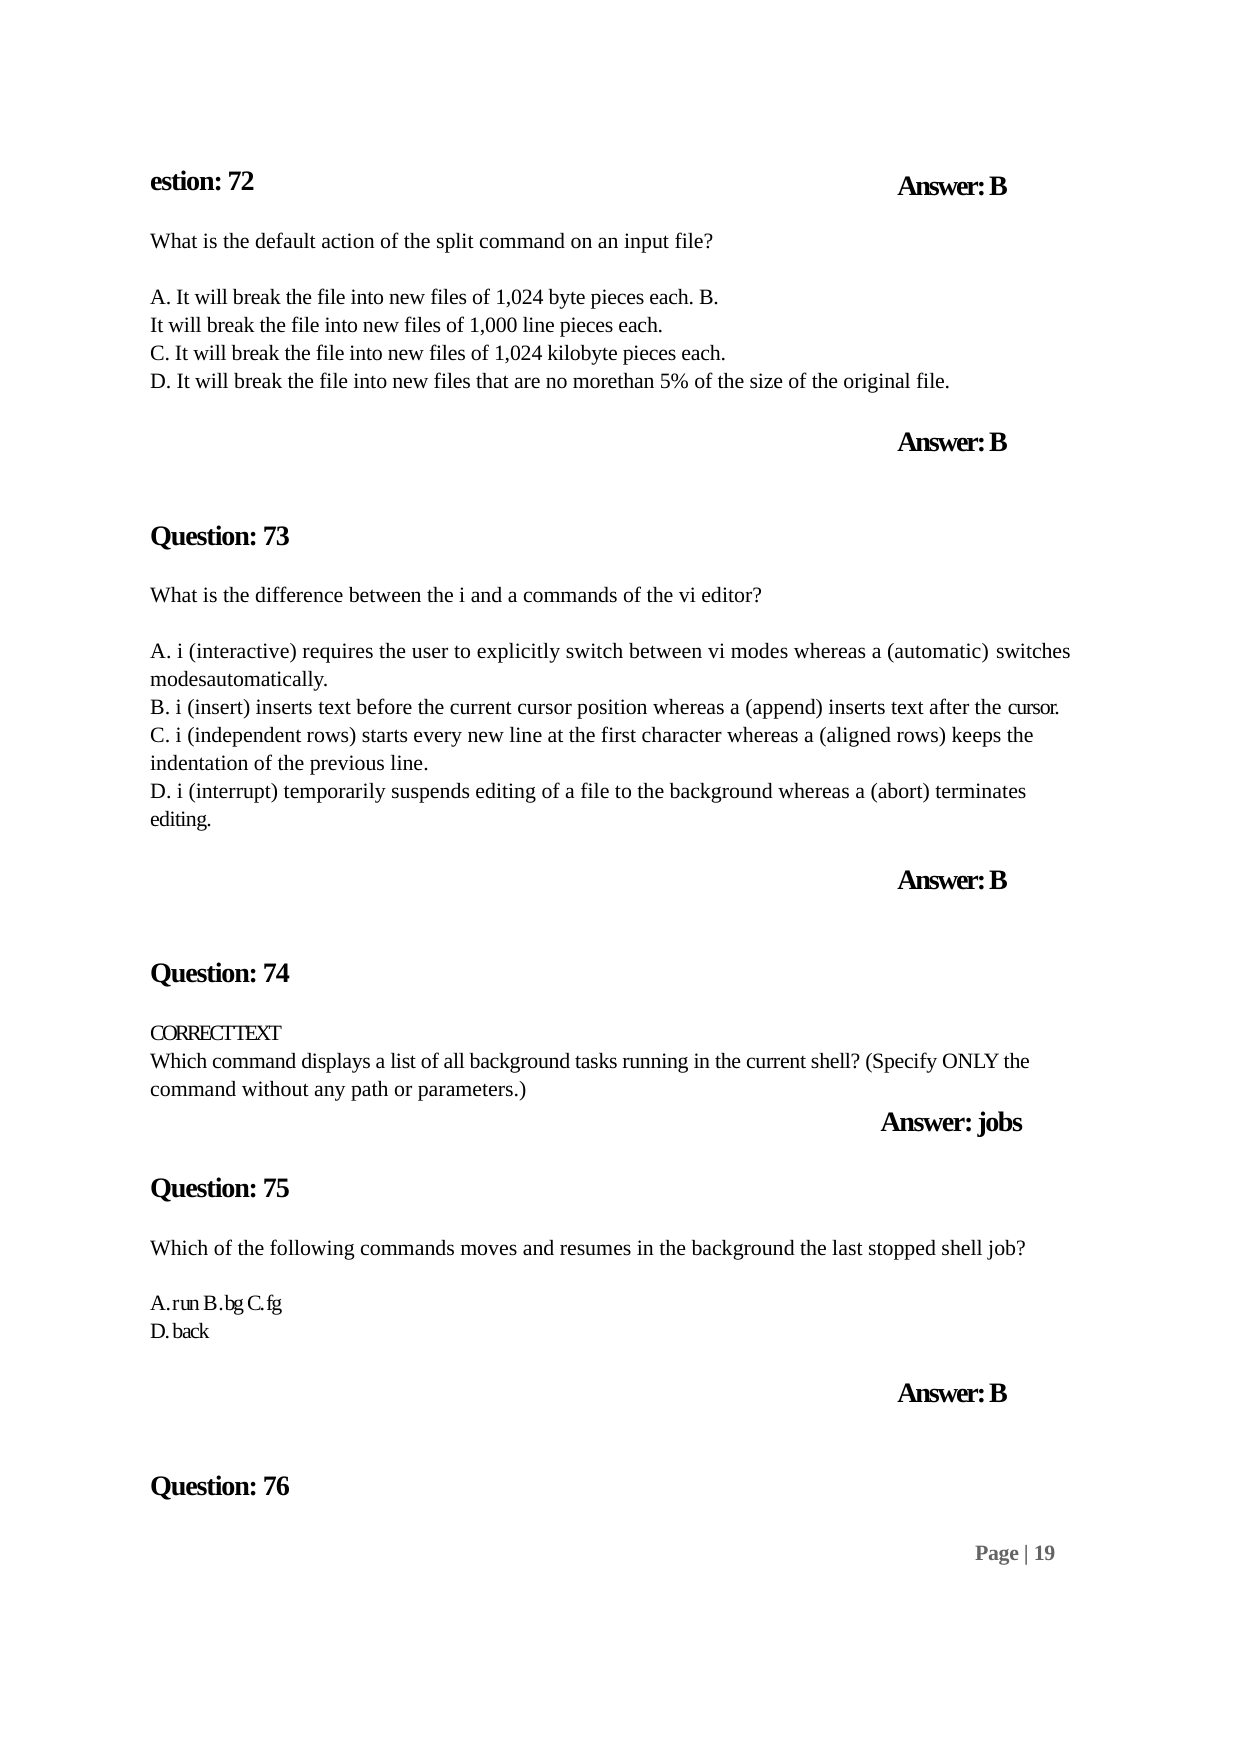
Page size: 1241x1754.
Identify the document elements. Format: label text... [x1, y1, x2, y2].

text Answer: B [897, 162, 1027, 204]
text C. It will break the file into new files of 1,024 kilobyte pieces each. [150, 338, 762, 366]
text Answer: B [150, 861, 1027, 897]
text C. i (independent rows) starts every new line at the first character whereas a (aligned rows) keeps the indentation of the previous line. [150, 720, 1091, 776]
text Question: 74 [150, 954, 382, 990]
text D. It will break the file into new files that are no morethan 5% of the size of the original file. [150, 366, 1005, 394]
text What is the difference between the i and a commands of the vi editor? [150, 581, 835, 608]
text Which of the following commands moves and resumes in the background the last stopped shell job? [150, 1233, 1081, 1261]
text What is the default action of the split command on an input file? [150, 226, 750, 254]
text A . r un B . bg C. fg [150, 1288, 296, 1316]
text Page | 19 [150, 1538, 1068, 1566]
text Which command displays a list of all background tasks running in the current shell? (Specify ONLY the [150, 1046, 1091, 1074]
text Question: 73 [150, 517, 382, 552]
text A. It will break the file into new files of 1,024 byte pieces each. B. It will break the file into new files of 1,000 line pieces each. [150, 282, 733, 338]
text Answer: jobs [150, 1102, 1042, 1139]
text Question: 76 [150, 1467, 382, 1503]
text command without any path or parameters.) [150, 1074, 611, 1102]
text D. i (interrupt) temporarily suspends editing of a file to the background whereas a (abort) terminates editing. [150, 776, 1091, 832]
text B. i (insert) inserts text before the current cursor position whereas a (append) inserts text after the cursor. [150, 692, 1091, 720]
text Answer: B [150, 1374, 1027, 1409]
text Question: 75 [150, 1169, 382, 1204]
text CORRECT TEXT [150, 1018, 368, 1046]
text A. i (interactive) requires the user to explicitly switch between vi modes whereas a (automatic) switches modesautomatically. [150, 636, 1091, 692]
text D. back [150, 1316, 305, 1344]
text Question: 72 [150, 162, 349, 198]
text Answer: B [150, 423, 1027, 459]
